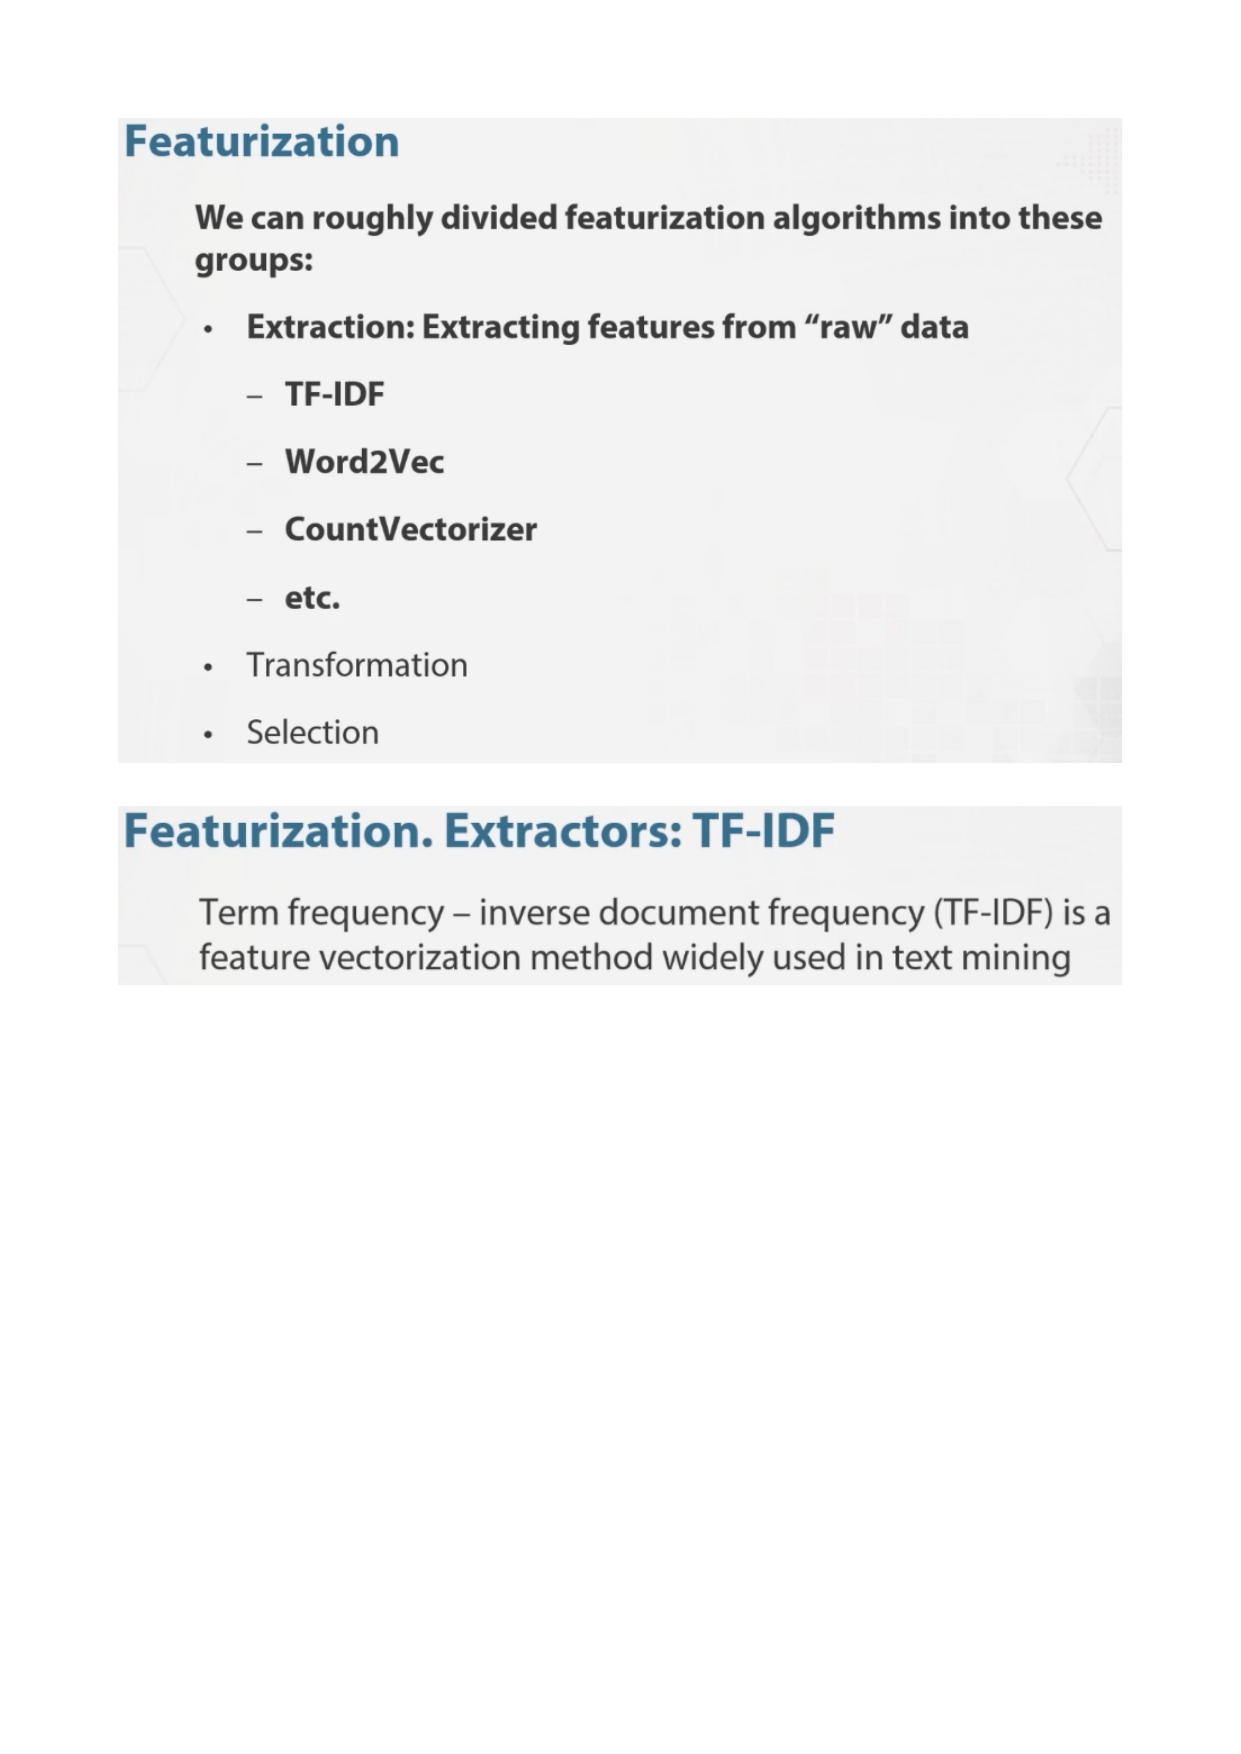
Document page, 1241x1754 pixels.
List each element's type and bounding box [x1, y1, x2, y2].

picture [118, 118, 1123, 763]
picture [118, 806, 1123, 985]
